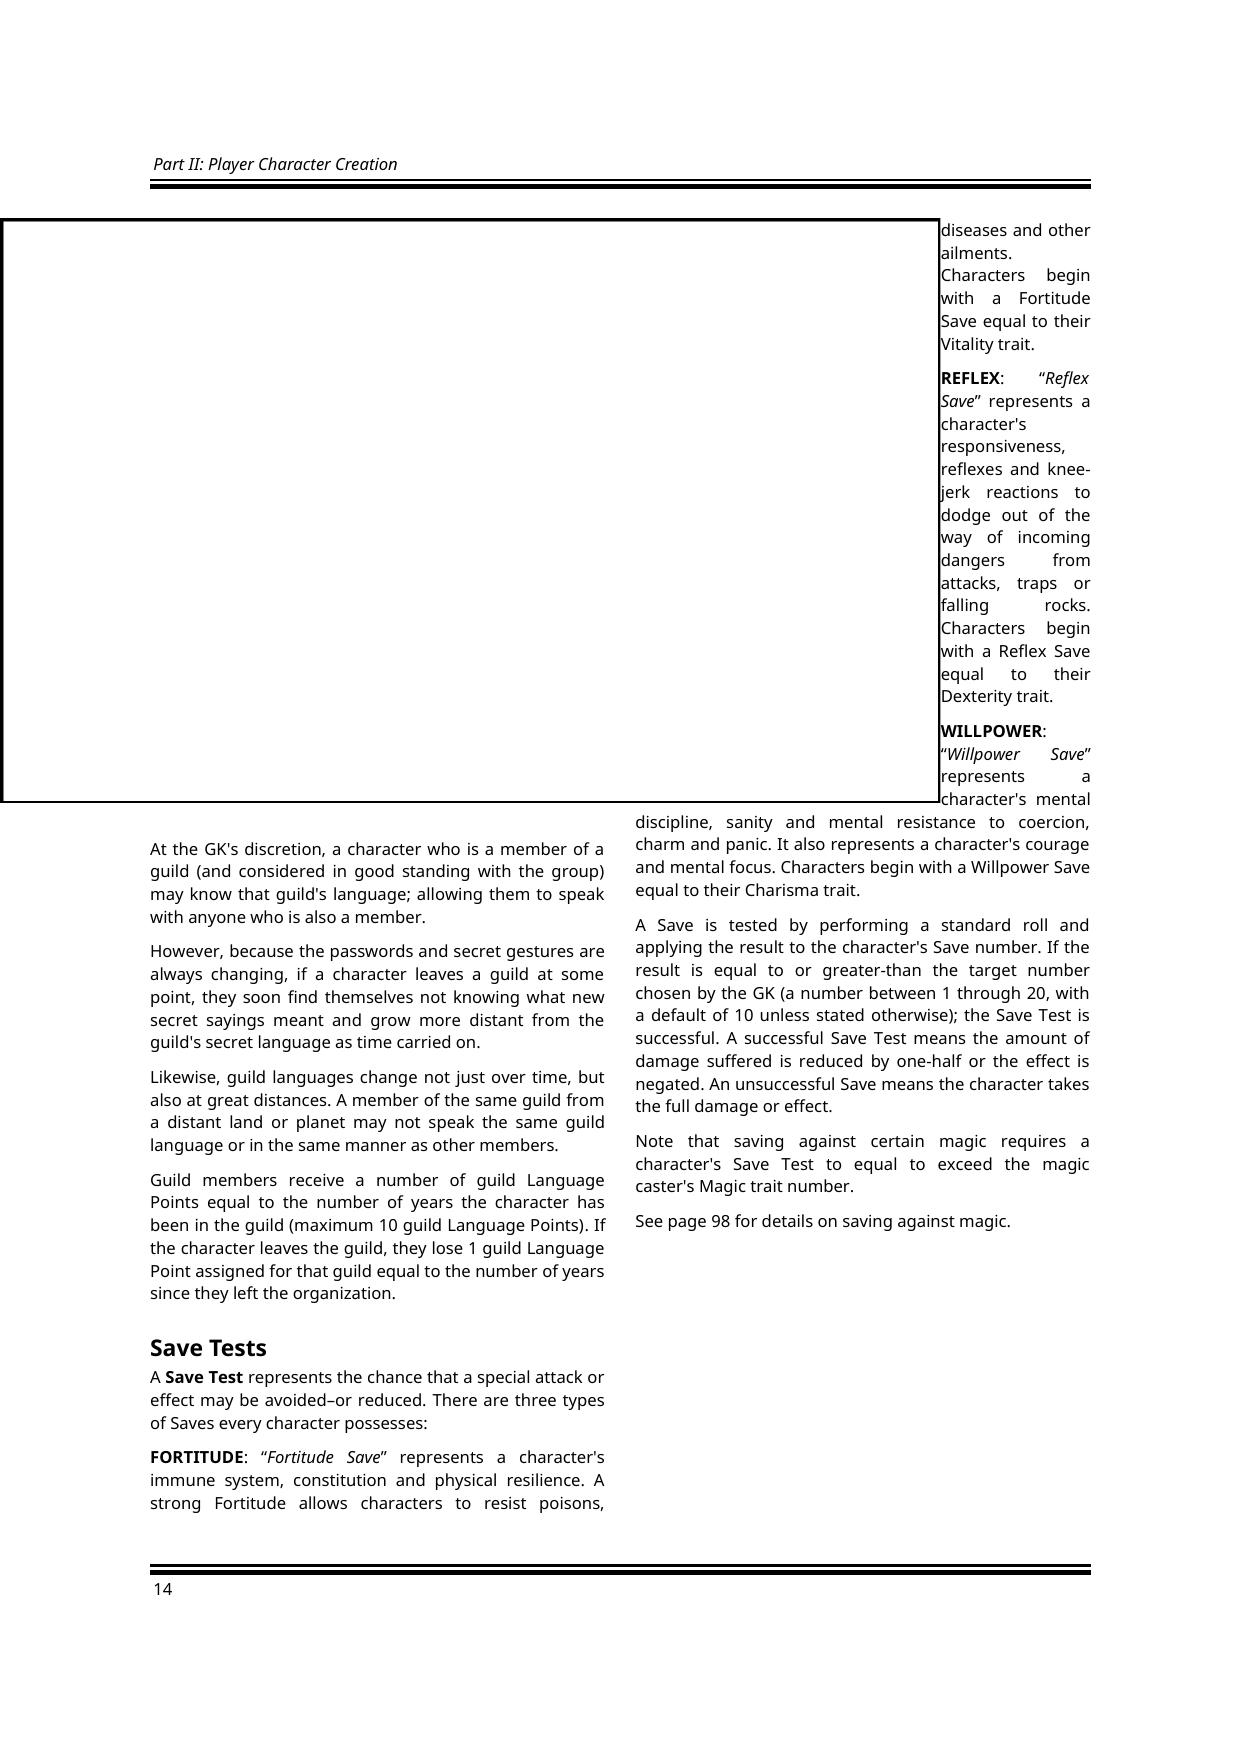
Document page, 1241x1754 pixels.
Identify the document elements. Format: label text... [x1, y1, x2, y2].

text However, because the passwords and secret gestures are always changing, if a character leaves a guild at some point, they soon find themselves not knowing what new secret sayings meant and grow more distant from the guild's secret language as time carried on. [150, 940, 605, 1054]
text See page 71 for details on saving against magic. [635, 1209, 1091, 1232]
text FORTITUDE: “Fortitude Save” represents a character's immune system, constitution and physical resilience. A strong Fortitude allows characters to resist poisons, [150, 1446, 605, 1514]
subtitle Save Tests [150, 1332, 605, 1363]
picture [0, 218, 941, 803]
text A Save Test represents the chance that a special attack or effect may be avoided–or reduced. There are three types of Saves every character possesses: [150, 1366, 605, 1434]
text WILLPOWER: “Willpower Save” represents a character's mental discipline, sanity and mental resistance to coercion, charm and panic. It also represents a character's courage and mental focus. Characters begin with a Willpower Save equal to their Charisma trait. [635, 719, 1091, 901]
text diseases and other ailments. Characters begin with a Fortitude Save equal to their Vitality trait. [941, 219, 1091, 355]
text A Save is tested by performing a standard roll and applying the result to the character's Save number. If the result is equal to or greater-than the target number chosen by the GK (a number between 1 through 20, with a default of 10 unless stated otherwise); the Save Test is successful. A successful Save Test means the amount of damage suffered is reduced by one-half or the effect is negated. An unsuccessful Save means the character takes the full damage or effect. [635, 913, 1091, 1117]
text At the GK's discretion, a character who is a member of a guild (and considered in good standing with the group) may know that guild's language; allowing them to speak with anyone who is also a member. [150, 837, 605, 928]
text REFLEX: “Reflex Save” represents a character's responsiveness, reflexes and knee-jerk reactions to dodge out of the way of incoming dangers from attacks, traps or falling rocks. Characters begin with a Reflex Save equal to their Dexterity trait. [941, 367, 1091, 707]
text Note that saving against certain magic requires a character's Save Test to equal to exceed the magic caster's Magic trait number. [635, 1129, 1091, 1198]
text Likewise, guild languages change not just over time, but also at great distances. A member of the same guild from a distant land or planet may not speak the same guild language or in the same manner as other members. [150, 1066, 605, 1156]
text Guild members receive a number of guild Language Points equal to the number of years the character has been in the guild (maximum 10 guild Language Points). If the character leaves the guild, they lose 1 guild Language Point assigned for that guild equal to the number of years since they left the organization. [150, 1168, 605, 1305]
